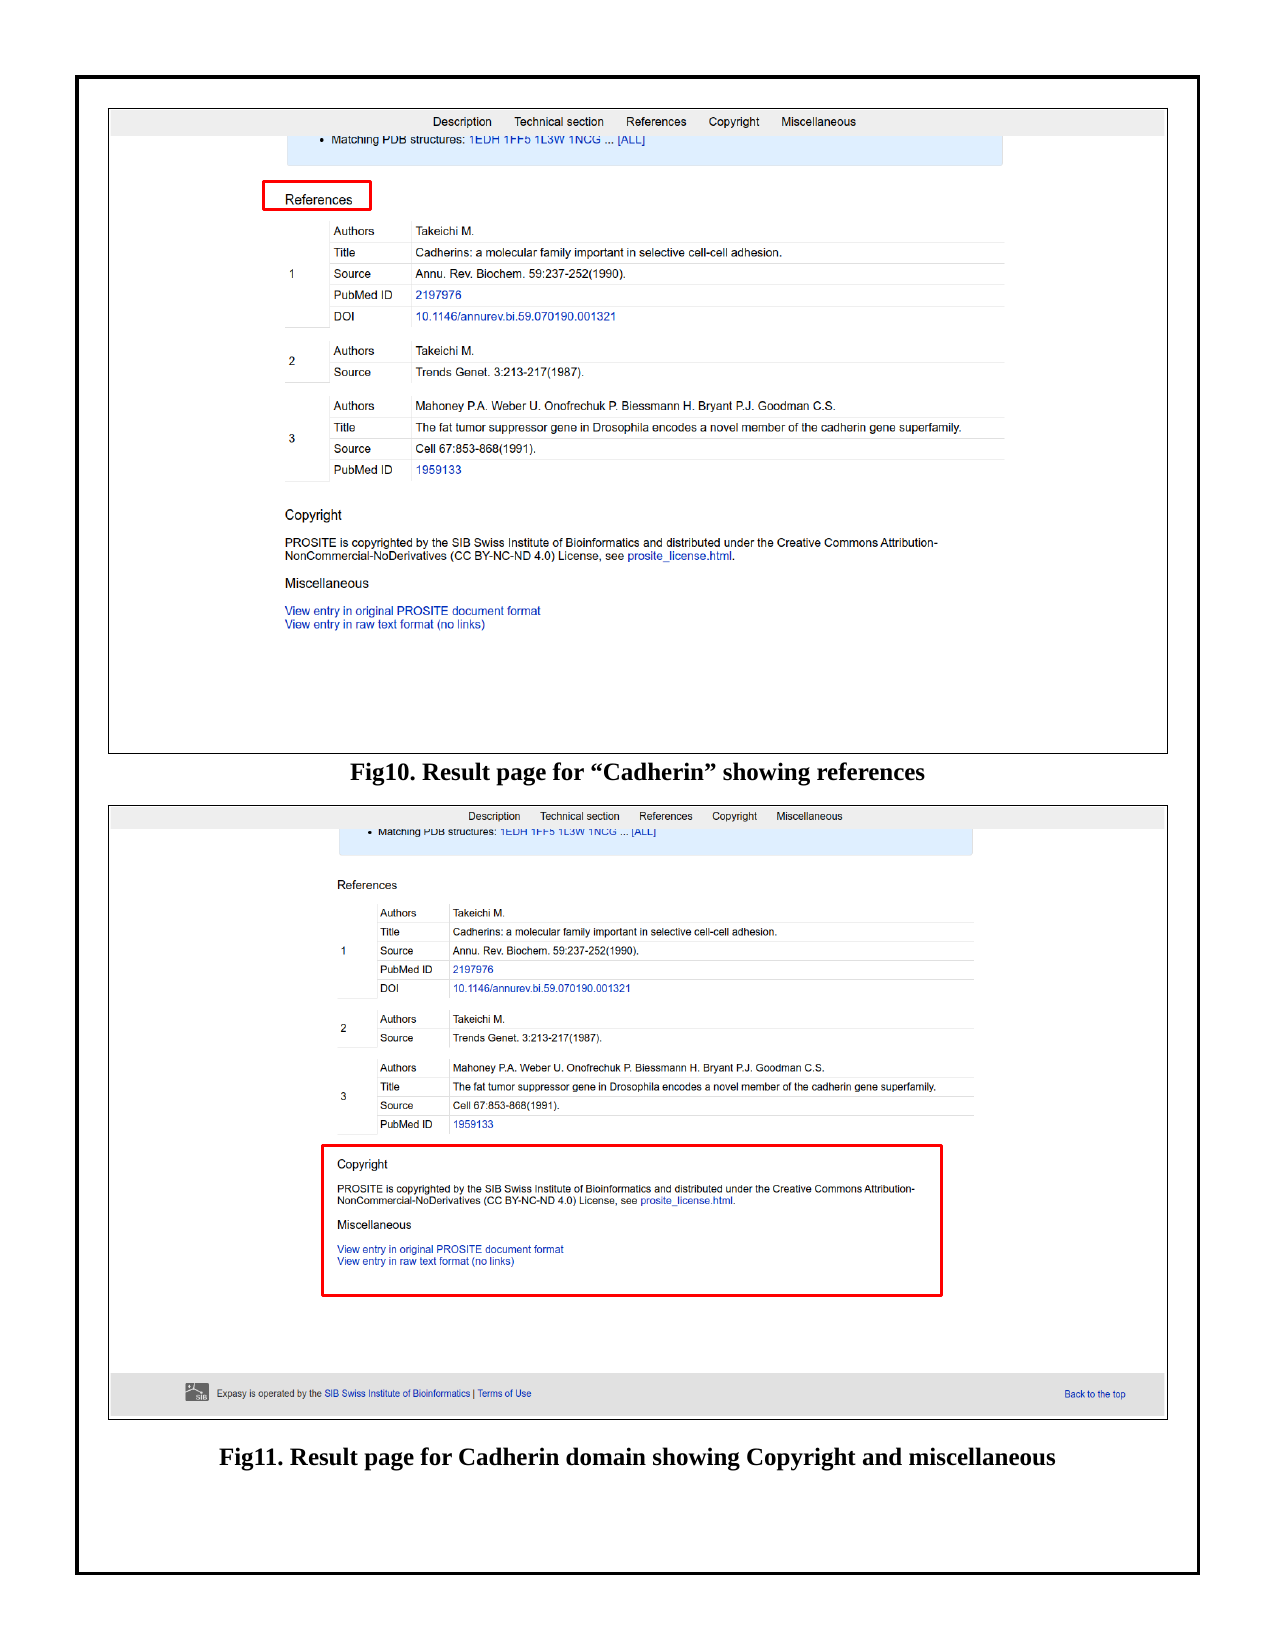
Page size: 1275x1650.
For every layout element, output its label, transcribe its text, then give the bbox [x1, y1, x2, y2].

text Fig11. Result page for Cadherin domain showing Copyright and miscellaneous [108, 1420, 1167, 1471]
picture [110, 807, 1165, 1416]
text [109, 109, 1167, 753]
text [109, 806, 1167, 1419]
text Fig10. Result page for “Cadherin” showing references [108, 754, 1167, 786]
picture [110, 110, 1165, 750]
